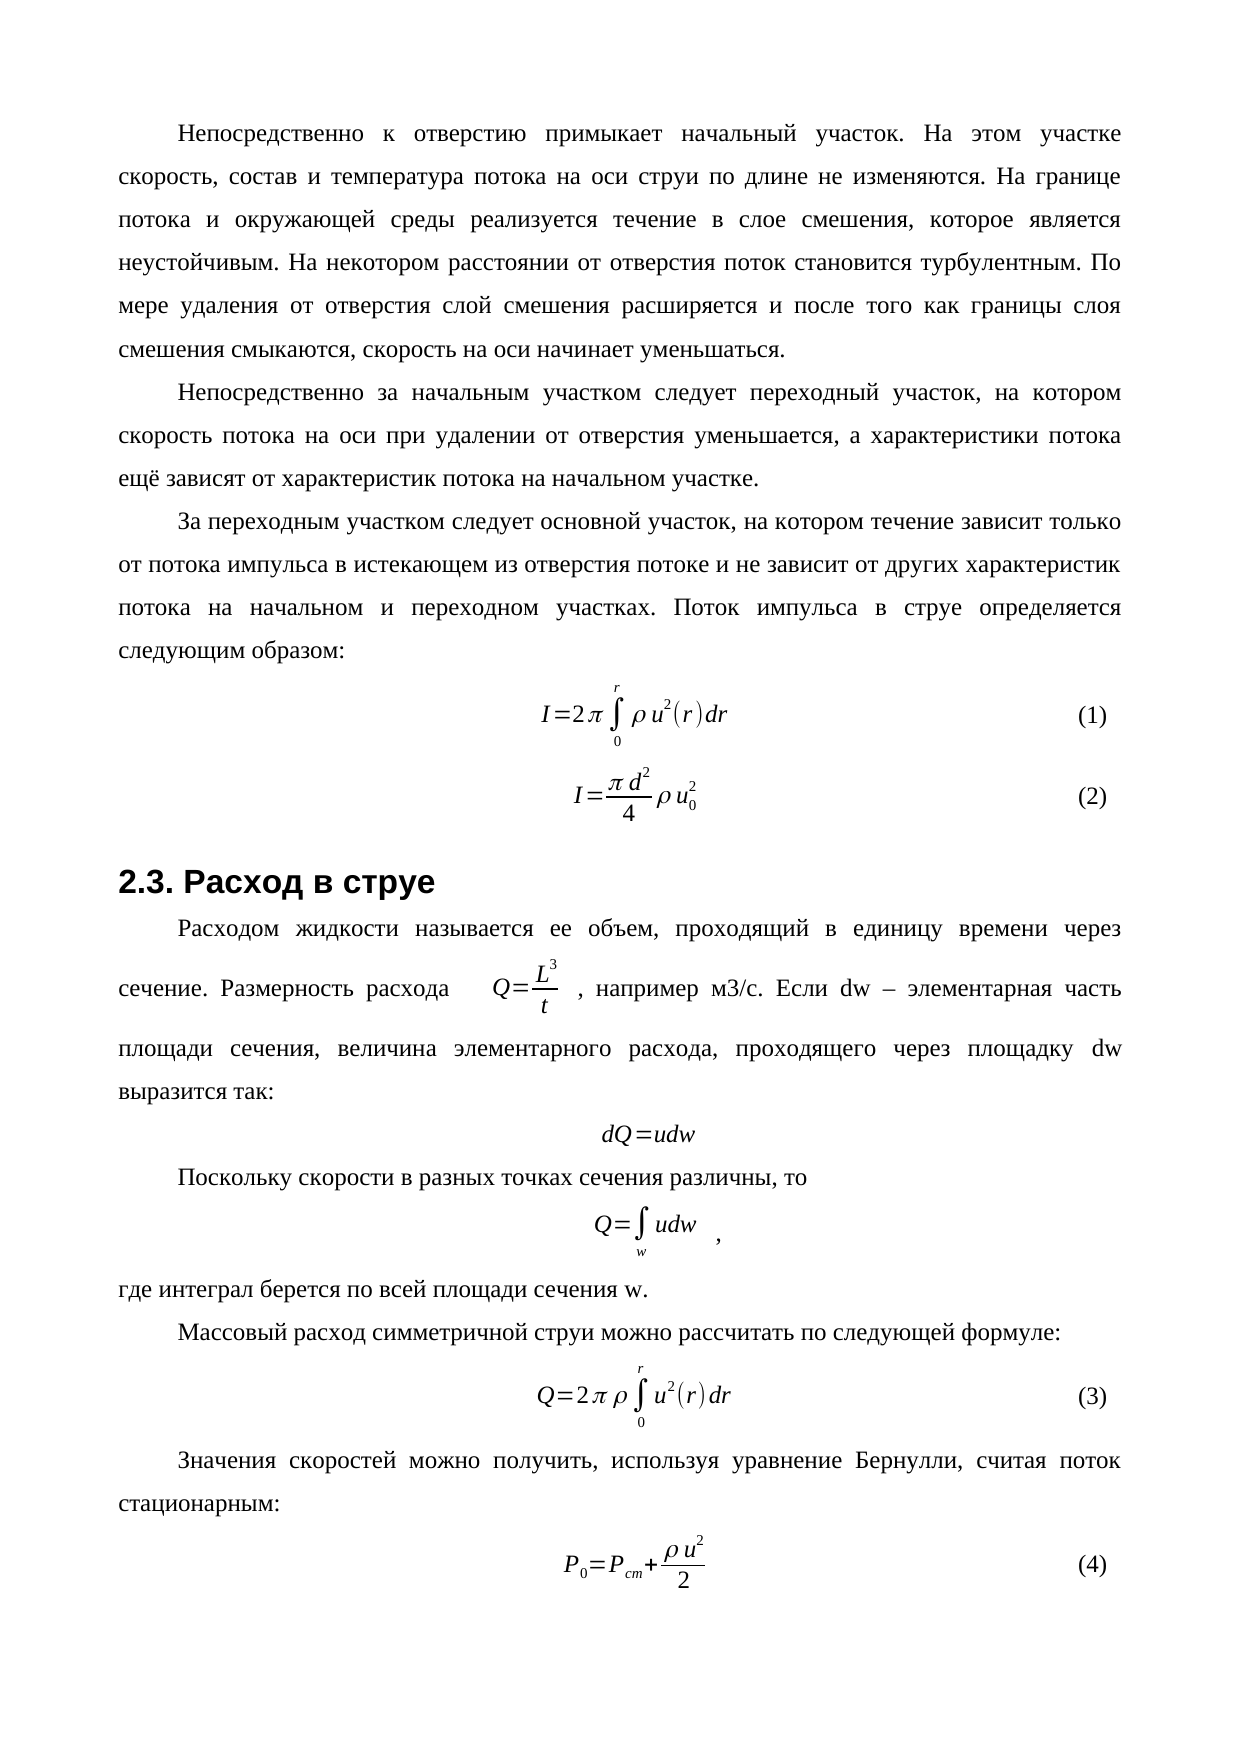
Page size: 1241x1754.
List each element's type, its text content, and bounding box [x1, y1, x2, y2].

text (2) [118, 764, 1122, 826]
text , [118, 1205, 1122, 1259]
text Непосредственно за начальным участком следует переходный участок, на котором скорость потока на оси при удалении от отверстия уменьшается, а характеристики потока ещё зависят от характеристик потока на начальном участке. [118, 377, 1122, 492]
text (4) [118, 1531, 1122, 1595]
text Массовый расход симметричной струи можно рассчитать по следующей формуле: [118, 1317, 1122, 1346]
text Значения скоростей можно получить, используя уравнение Бернулли, считая поток стационарным: [118, 1445, 1122, 1517]
text где интеграл берется по всей площади сечения w. [118, 1274, 1122, 1302]
subtitle 2.3. Расход в струе [118, 862, 1122, 900]
text (3) [118, 1360, 1122, 1431]
text Поскольку скорости в разных точках сечения различны, то [118, 1162, 1122, 1191]
text За переходным участком следует основной участок, на котором течение зависит только от потока импульса в истекающем из отверстия потоке и не зависит от других характеристик потока на начальном и переходном участках. Поток импульса в струе определяется следующим образом: [118, 506, 1122, 664]
text (1) [118, 679, 1122, 749]
text Непосредственно к отверстию примыкает начальный участок. На этом участке скорость, состав и температура потока на оси струи по длине не изменяются. На границе потока и окружающей среды реализуется течение в слое смешения, которое является неустойчивым. На некотором расстоянии от отверстия поток становится турбулентным. По мере удаления от отверстия слой смешения расширяется и после того как границы слоя смешения смыкаются, скорость на оси начинает уменьшаться. [118, 118, 1122, 362]
text Расходом жидкости называется ее объем, проходящий в единицу времени через сечение. Размерность расхода , например м3/c. Если dw – элементарная часть площади сечения, величина элементарного расхода, проходящего через площадку dw выразится так: [118, 913, 1122, 1104]
